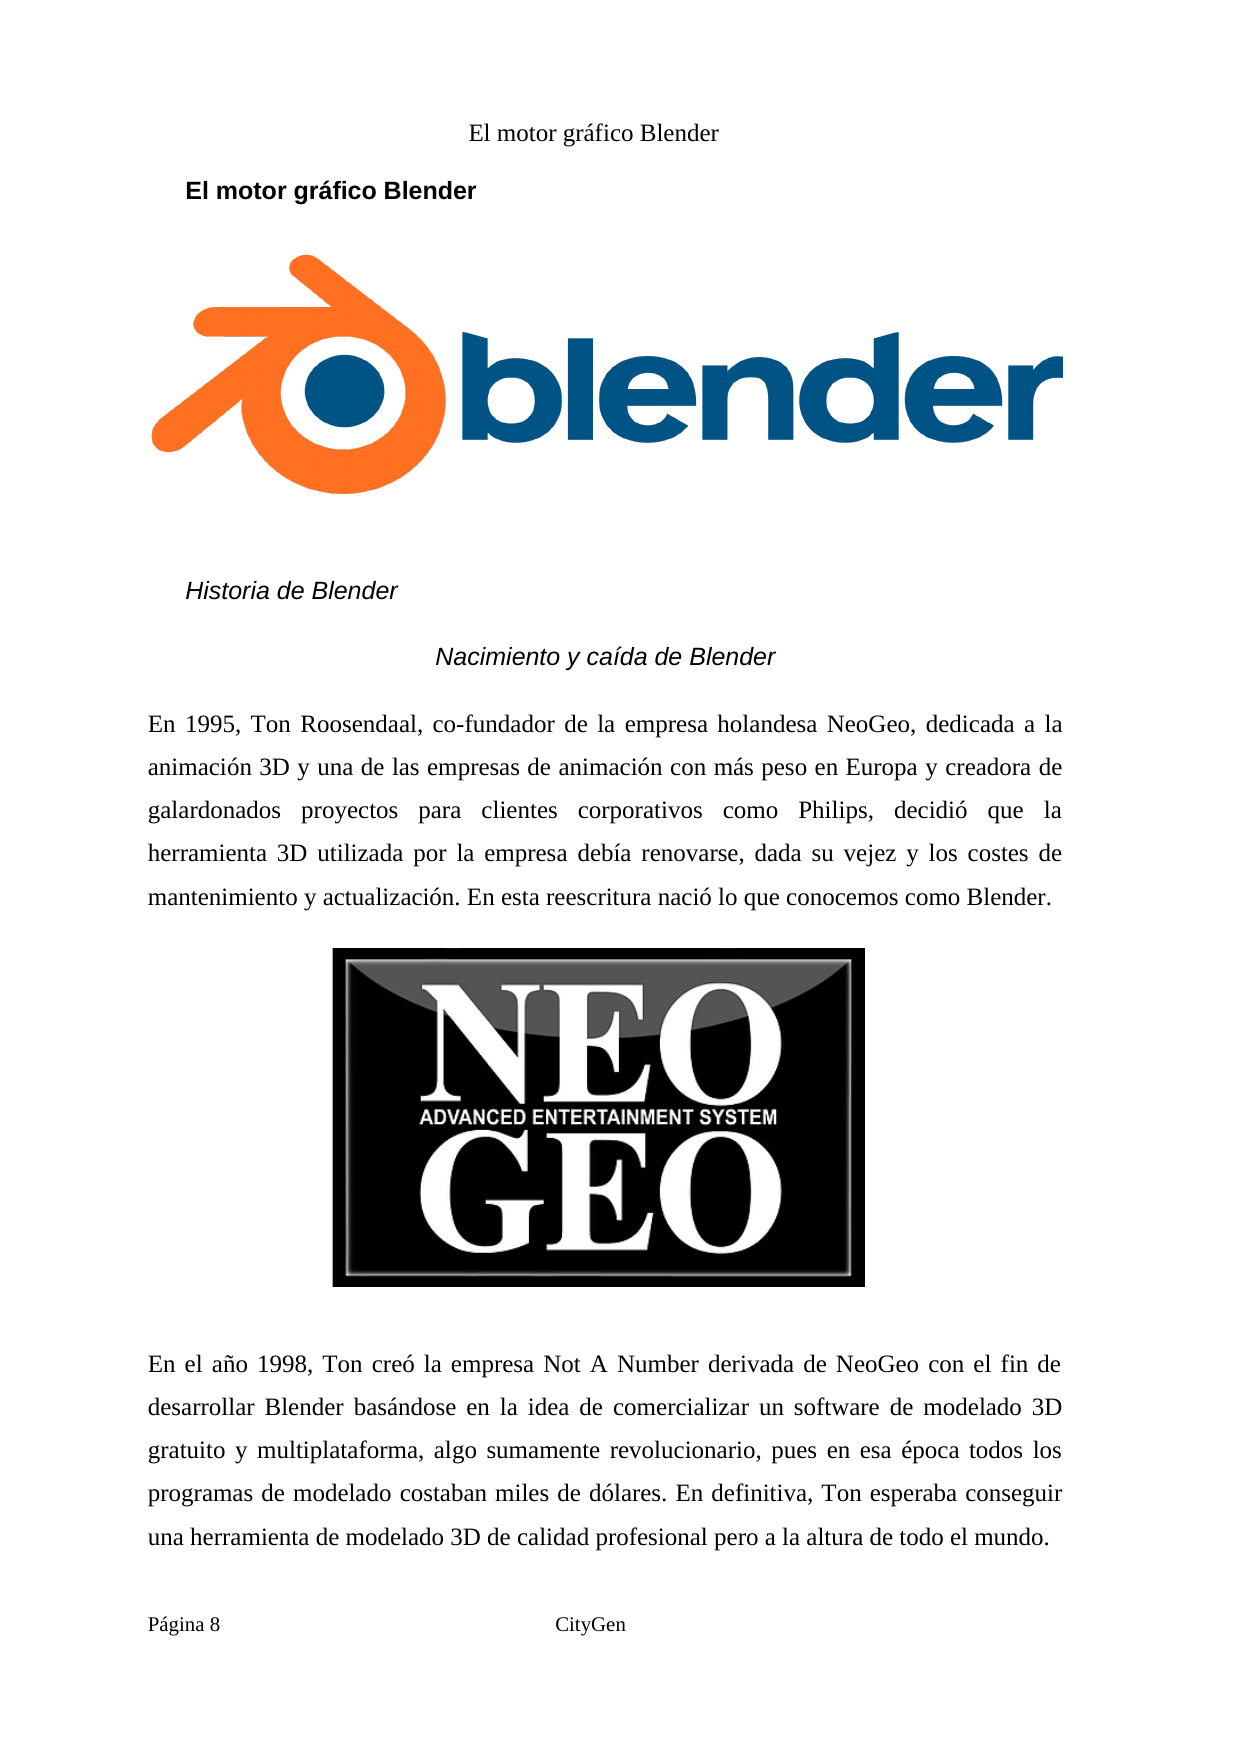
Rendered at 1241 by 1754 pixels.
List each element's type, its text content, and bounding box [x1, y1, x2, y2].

picture [147, 254, 1063, 495]
text En 1995, Ton Roosendaal, co-fundador de la empresa holandesa NeoGeo, dedicada a la animación 3D y una de las empresas de animación con más peso en Europa y creadora de galardonados proyectos para clientes corporativos como Philips, decidió que la herramienta 3D utilizada por la empresa debía renovarse, dada su vejez y los costes de mantenimiento y actualización. En esta reescritura nació lo que conocemos como Blender. [148, 709, 1063, 910]
subtitle Nacimiento y caída de Blender [148, 642, 1063, 671]
picture [332, 948, 865, 1287]
text En el año 1998, Ton creó la empresa Not A Number derivada de NeoGeo con el fin de desarrollar Blender basándose en la idea de comercializar un software de modelado 3D gratuito y multiplataforma, algo sumamente revolucionario, pues en esa época todos los programas de modelado costaban miles de dólares. En definitiva, Ton esperaba conseguir una herramienta de modelado 3D de calidad profesional pero a la altura de todo el mundo. [148, 1349, 1063, 1550]
subtitle Historia de Blender [148, 576, 1063, 604]
subtitle El motor gráfico Blender [148, 176, 1063, 205]
